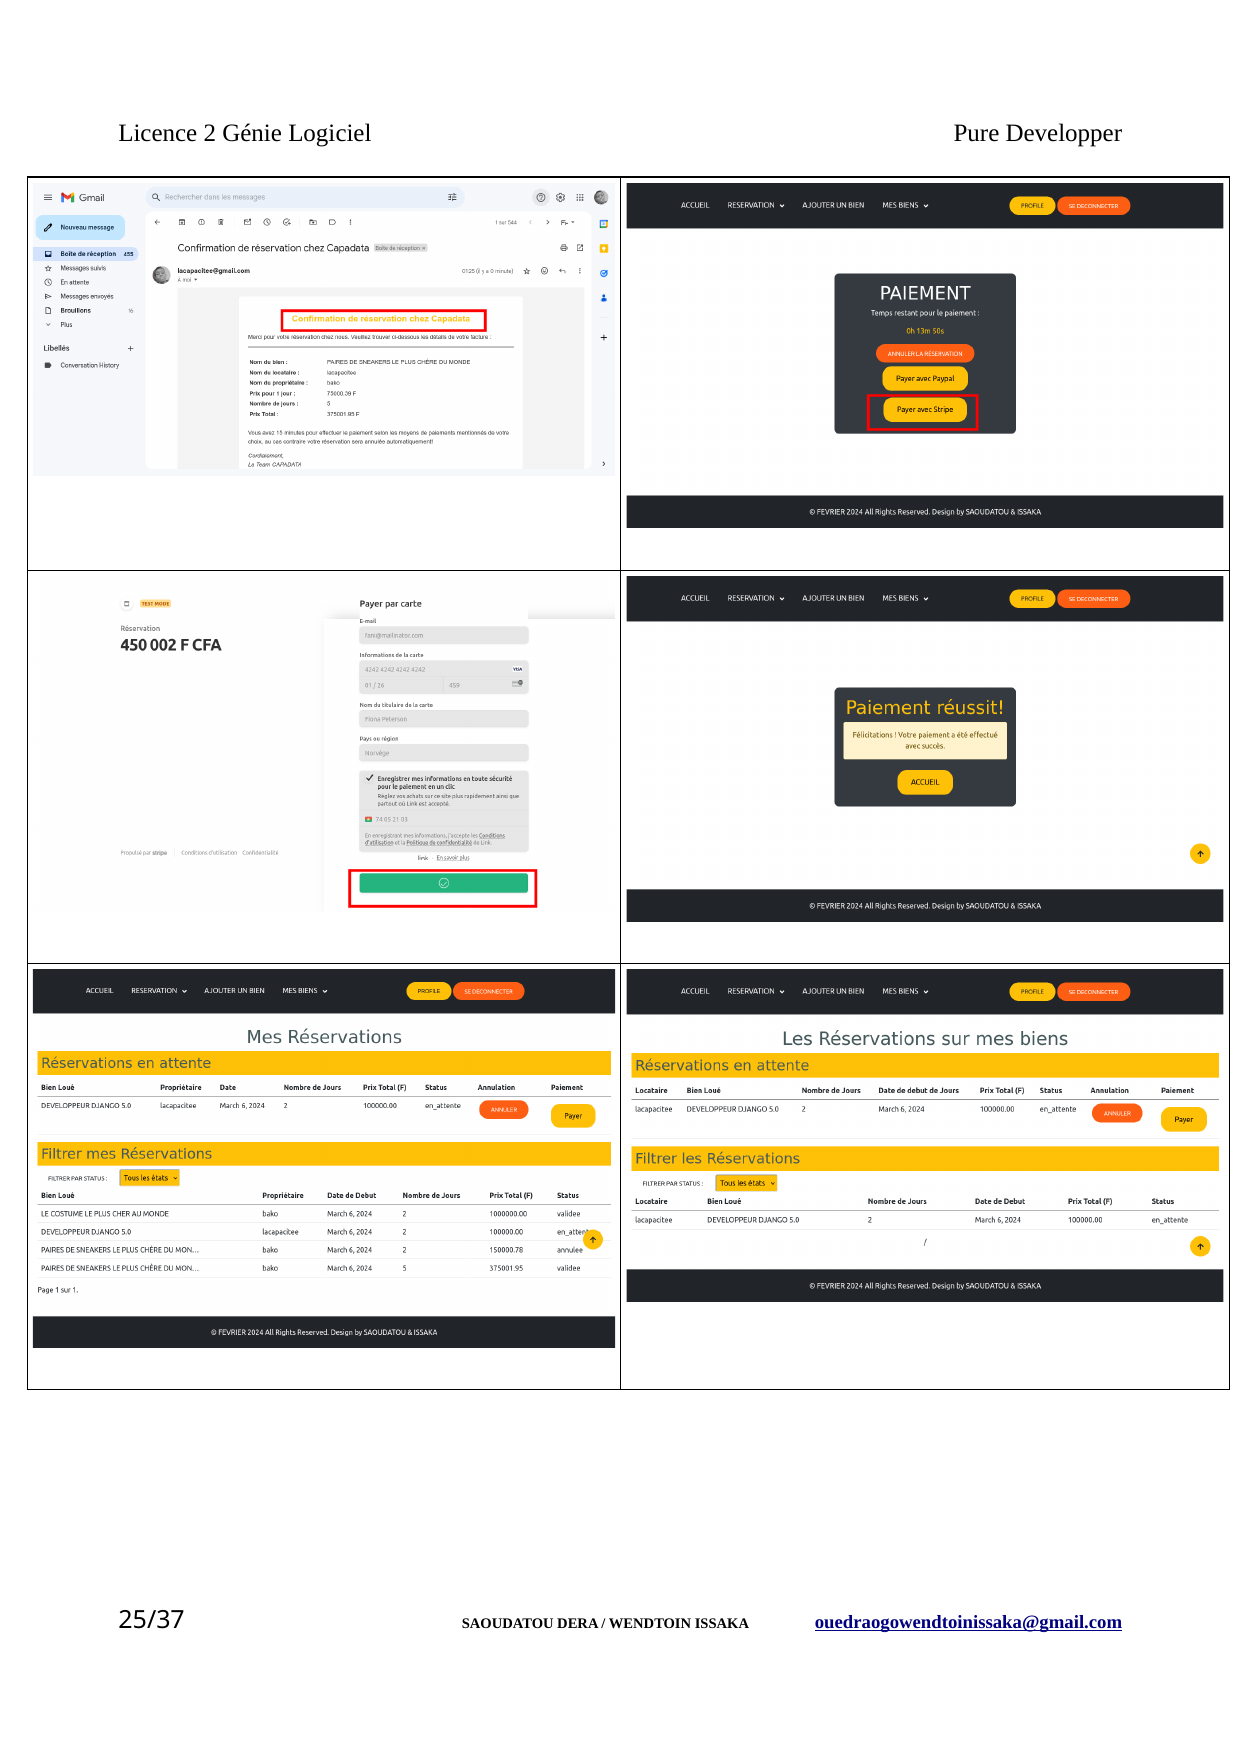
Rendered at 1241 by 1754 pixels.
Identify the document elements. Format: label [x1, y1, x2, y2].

picture [32, 183, 615, 476]
table_cell [28, 964, 620, 1389]
picture [32, 576, 615, 912]
table_cell [28, 178, 620, 569]
picture [32, 969, 615, 1355]
table_cell [621, 571, 1229, 963]
picture [626, 969, 1224, 1309]
table_cell [28, 571, 620, 963]
table_cell [621, 178, 1229, 569]
table_cell [621, 964, 1229, 1389]
picture [626, 183, 1224, 535]
picture [626, 576, 1224, 929]
